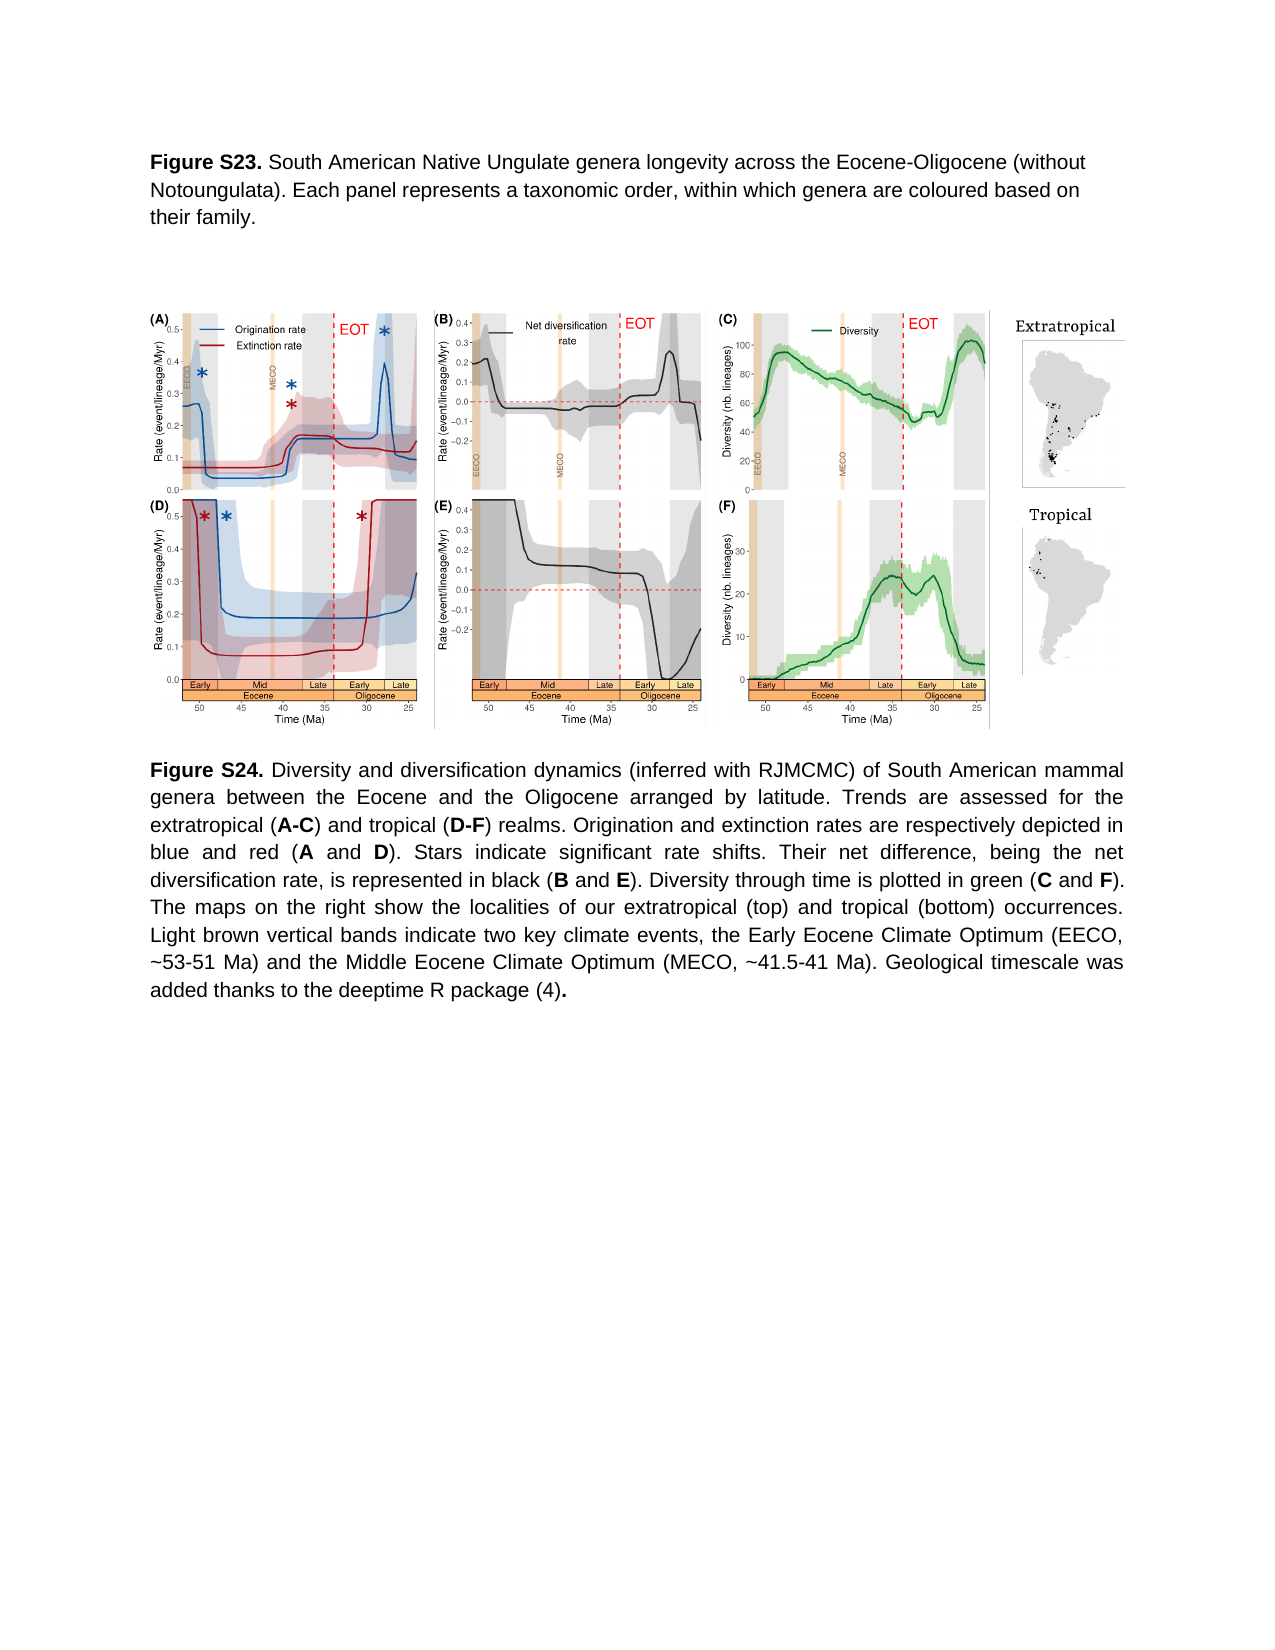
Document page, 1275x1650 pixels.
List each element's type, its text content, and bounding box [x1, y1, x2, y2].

text Figure S24. Diversity and diversification dynamics (inferred with RJMCMC) of South American mammal genera between the Eocene and the Oligocene arranged by latitude. Trends are assessed for the extratropical (A-C) and tropical (D-F) realms. Origination and extinction rates are respectively depicted in blue and red (A and D). Stars indicate significant rate shifts. Their net difference, being the net diversification rate, is represented in black (B and E). Diversity through time is plotted in green (C and F). The maps on the right show the localities of our extratropical (top) and tropical (bottom) occurrences. Light brown vertical bands indicate two key climate events, the Early Eocene Climate Optimum (EECO, ~53-51 Ma) and the Middle Eocene Climate Optimum (MECO, ~41.5-41 Ma). Geological timescale was added thanks to the deeptime R package (4). [150, 758, 1125, 1002]
text Figure S23. South American Native Ungulate genera longevity across the Eocene-Oligocene (without Notoungulata). Each panel represents a taxonomic order, within which genera are coloured based on their family. [150, 150, 1125, 229]
picture [150, 310, 1125, 729]
